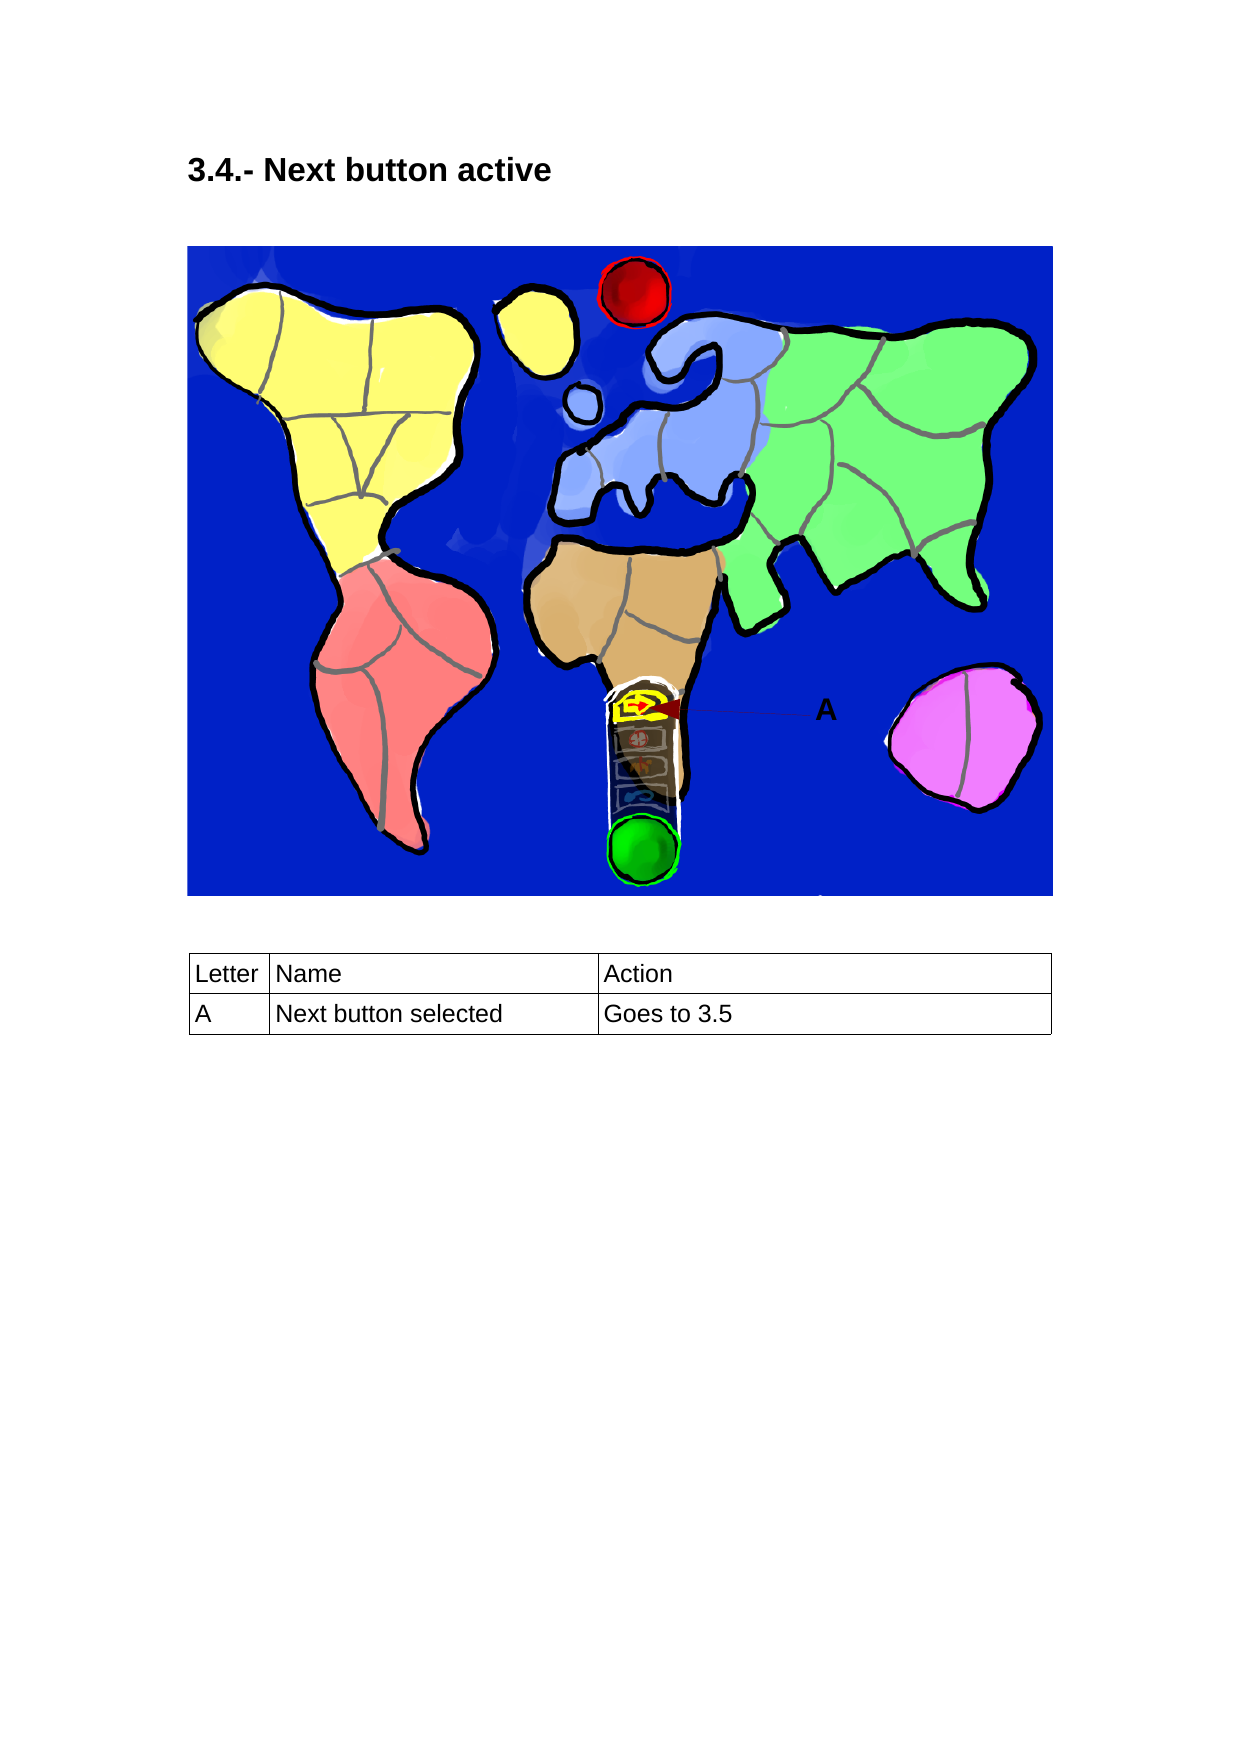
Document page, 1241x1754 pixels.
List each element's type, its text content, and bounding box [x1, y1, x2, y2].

table_header Letter [190, 954, 269, 993]
picture [187, 246, 1053, 896]
table_header Action [599, 954, 1051, 993]
text 3.4.- Next button active [187, 150, 1053, 188]
table_cell Next button selected [270, 994, 598, 1033]
table_cell A [190, 994, 269, 1033]
table_header Name [270, 954, 598, 993]
table_cell Goes to 3.5 [599, 994, 1051, 1033]
